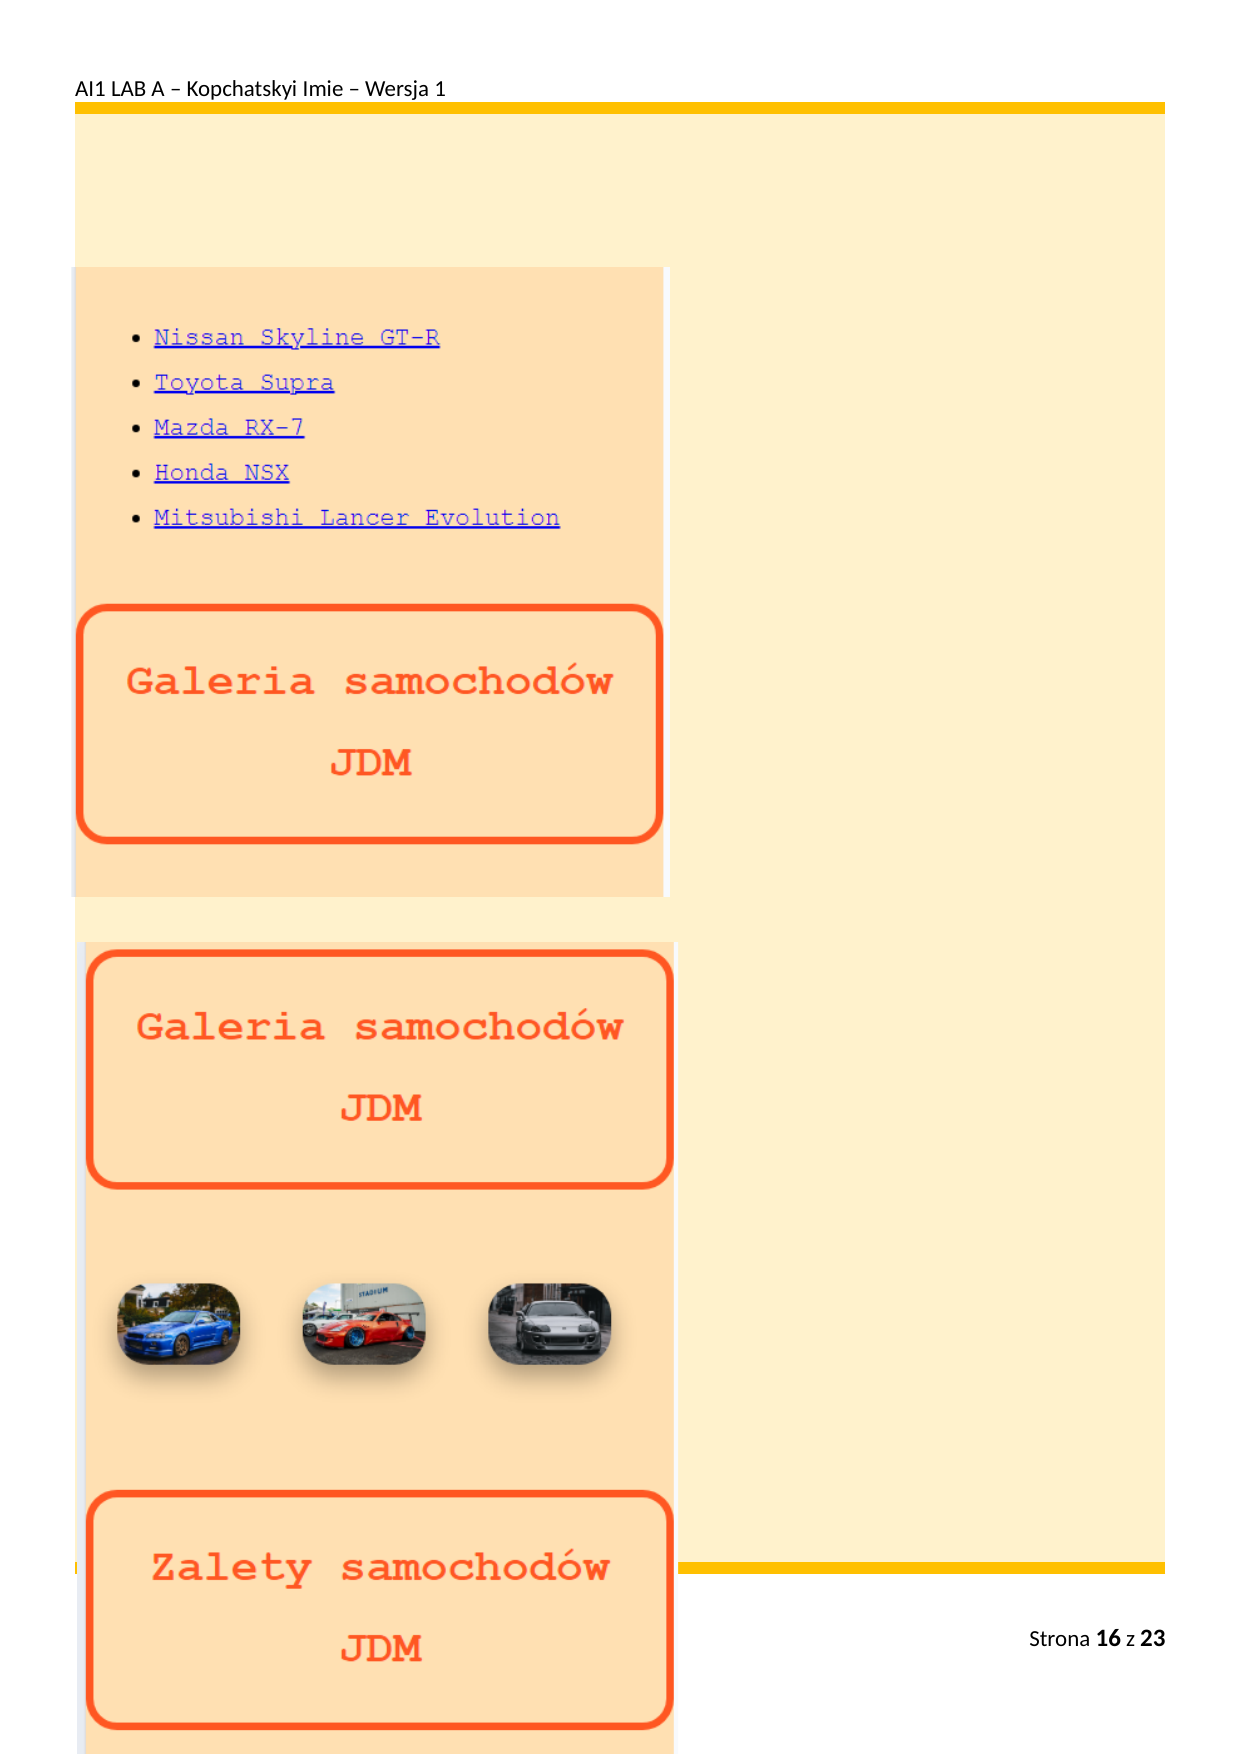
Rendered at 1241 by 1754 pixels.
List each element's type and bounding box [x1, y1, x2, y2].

picture [77, 942, 679, 1754]
picture [71, 267, 670, 897]
